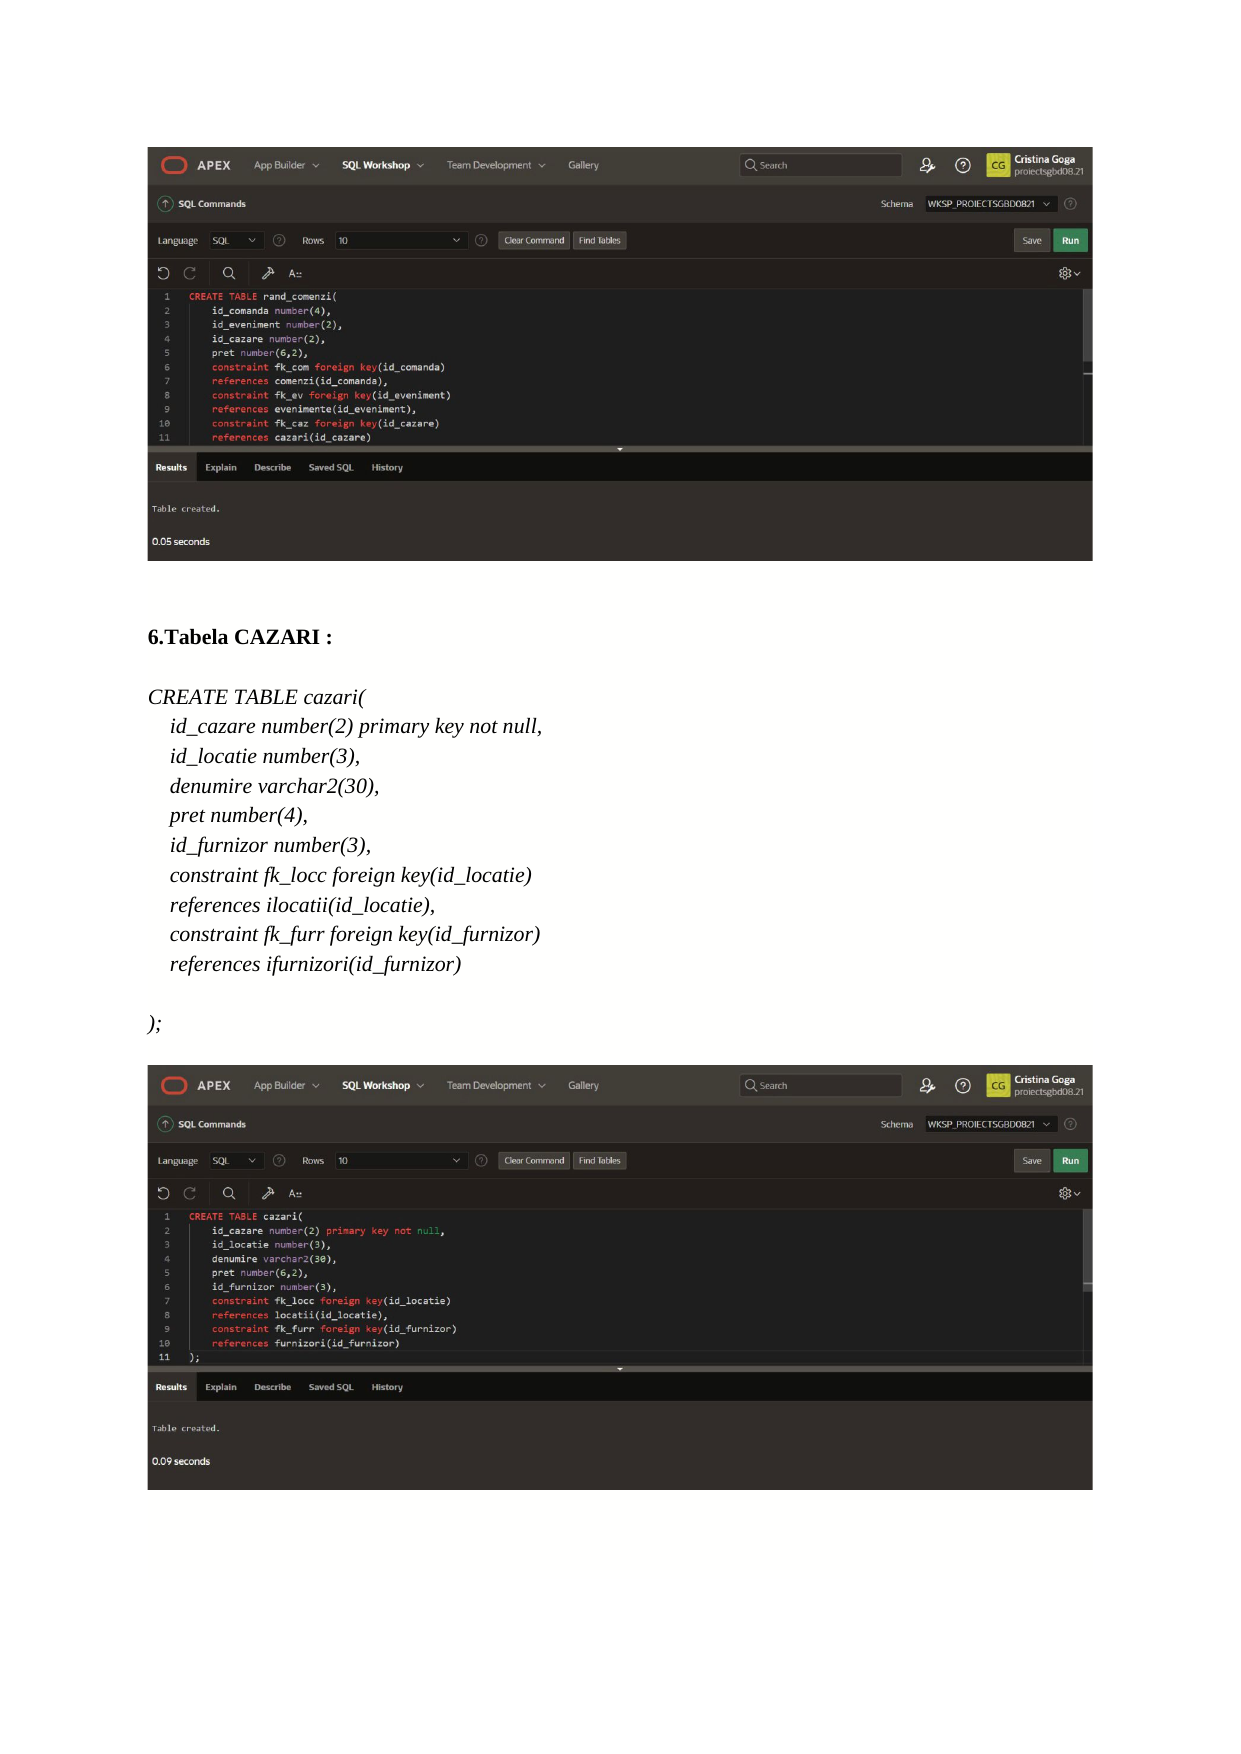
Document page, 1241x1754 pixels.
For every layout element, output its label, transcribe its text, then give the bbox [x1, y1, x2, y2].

text denumire varchar2(30), [148, 768, 1093, 798]
text id_cazare number(2) primary key not null, [148, 709, 1093, 739]
text CREATE TABLE cazari( [148, 679, 1093, 709]
text pret number(4), [148, 798, 1093, 828]
text id_locatie number(3), [148, 739, 1093, 768]
text references ifurnizori(id_furnizor) [148, 946, 1093, 976]
text id_furnizor number(3), [148, 828, 1093, 857]
text constraint fk_furr foreign key(id_furnizor) [148, 917, 1093, 946]
text references ilocatii(id_locatie), [148, 887, 1093, 917]
text ); [148, 1006, 1093, 1036]
text constraint fk_locc foreign key(id_locatie) [148, 857, 1093, 887]
text 6.Tabela CAZARI : [148, 620, 1093, 649]
